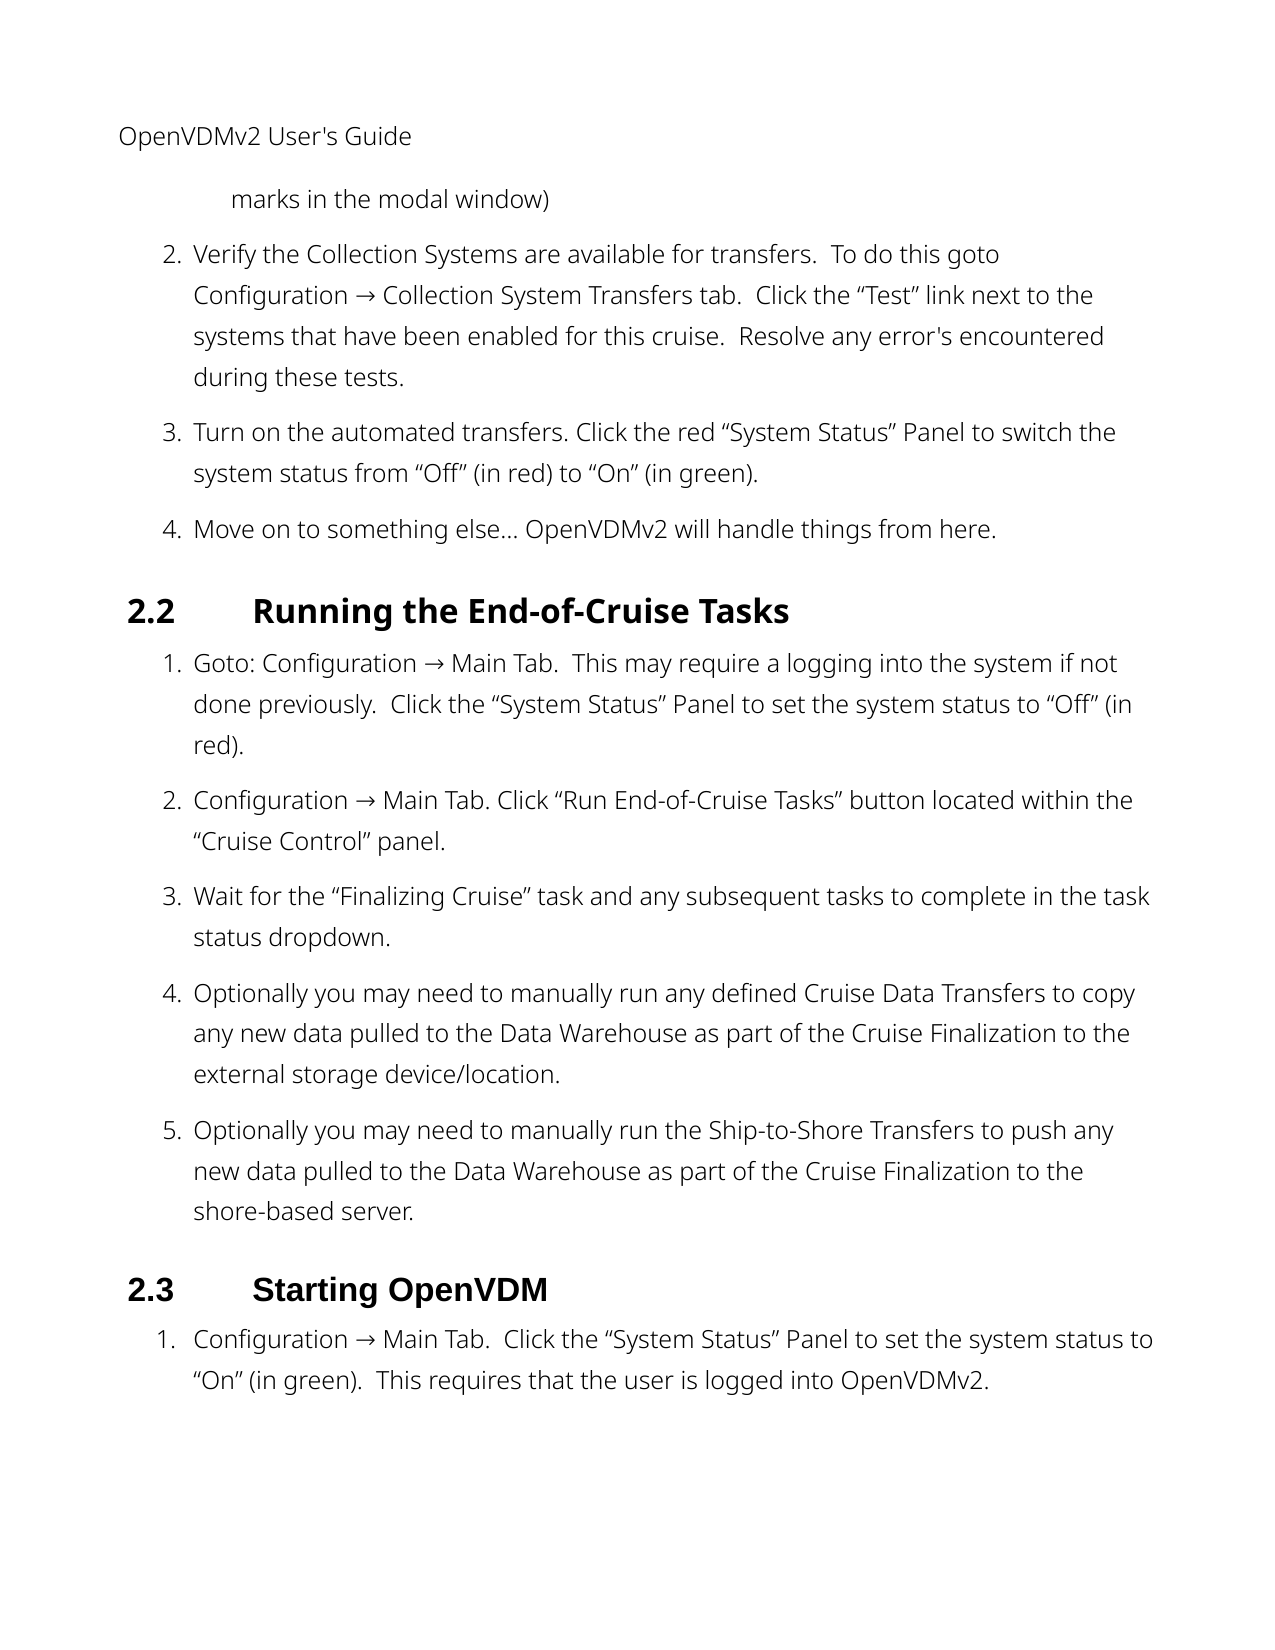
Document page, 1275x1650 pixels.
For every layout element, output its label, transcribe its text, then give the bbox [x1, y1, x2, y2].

subtitle Running the End-of-Cruise Tasks [118, 587, 1157, 633]
list Turn on the automated transfers. Click the red “System Status” Panel to switch the system status from “Off” (in red) to “On” (in green). [156, 415, 1157, 490]
list Optionally you may need to manually run the Ship-to-Shore Transfers to push any new data pulled to the Data Warehouse as part of the Cruise Finalization to the shore-based server. [156, 1112, 1157, 1228]
subtitle Starting OpenVDM [118, 1270, 1157, 1309]
list Verify the Collection Systems are available for transfers. To do this goto Configuration → Collection System Transfers tab. Click the “Test” link next to the systems that have been enabled for this cruise. Resolve any error's encountered during these tests. [156, 237, 1157, 394]
list Configuration → Main Tab. Click “Run End-of-Cruise Tasks” button located within the “Cruise Control” panel. [156, 783, 1157, 858]
list Optionally you may need to manually run any defined Cruise Data Transfers to copy any new data pulled to the Data Warehouse as part of the Cruise Finalization to the external storage device/location. [156, 975, 1157, 1091]
list Wait for the “Finalizing Cruise” task and any subsequent tasks to complete in the task status dropdown. [156, 879, 1157, 954]
list Configuration → Main Tab. Click the “System Status” Panel to set the system status to “On” (in green). This requires that the user is logged into OpenVDMv2. [156, 1321, 1157, 1396]
list Move on to something else… OpenVDMv2 will handle things from here. [156, 511, 1157, 545]
list Goto: Configuration → Main Tab. This may require a logging into the system if not done previously. Click the “System Status” Panel to set the system status to “Off” (in red). [156, 646, 1157, 761]
list marks in the modal window) [193, 182, 1157, 216]
